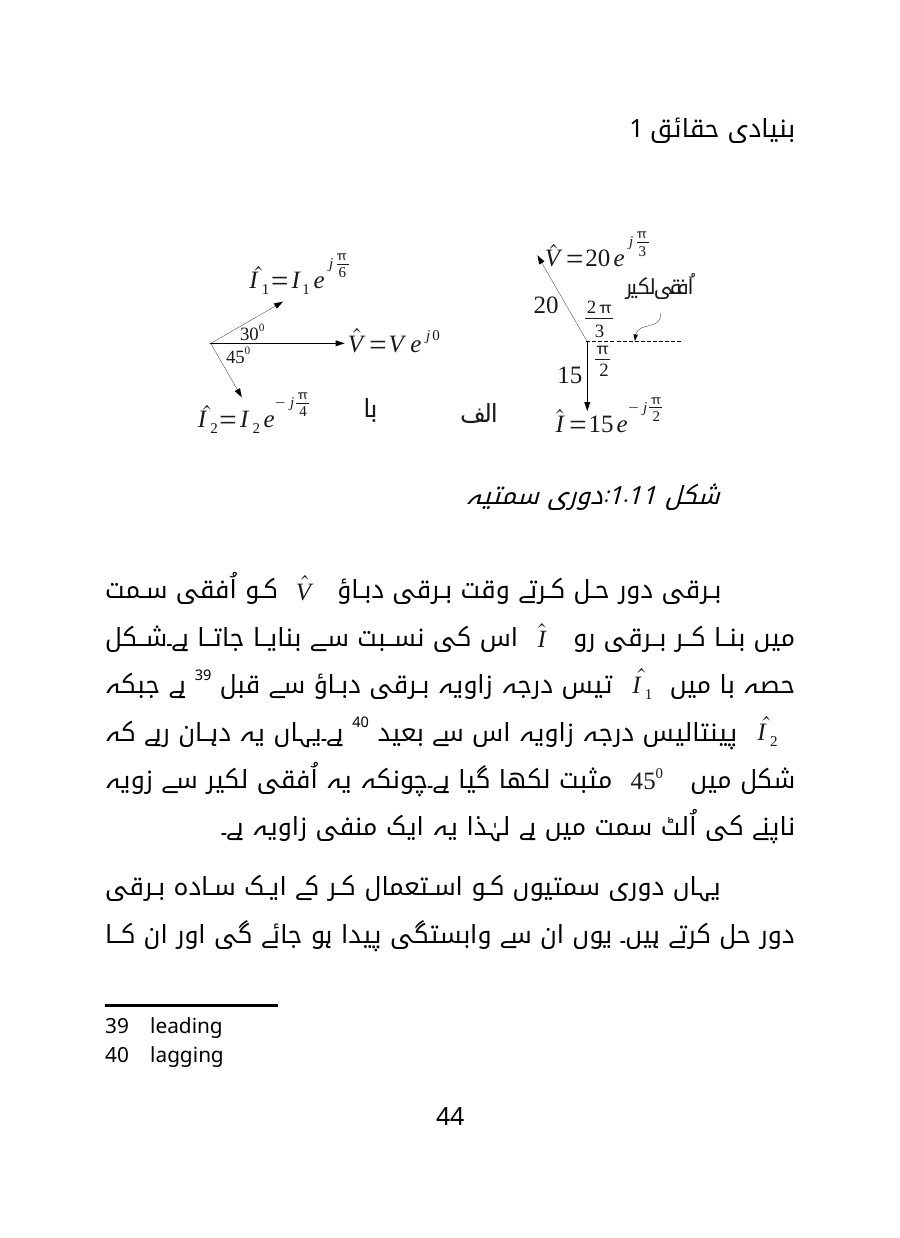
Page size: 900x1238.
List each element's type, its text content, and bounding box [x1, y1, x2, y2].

text برقی دور حل کرتے وقت برقی دباؤ کو اُفقی سمت میں بنا کر برقی رو اس کی نسبت سے بنایا جاتا ہے۔شکل حصہ با میںتیس درجہ زاویہ برقی دباؤ سے قبل ہے جبکہ پینتالیس درجہ زاویہ اس سے بعید ہے۔یہاں یہ دہان رہے کہ شکل میں مثبت لکھا گیا ہے۔چونکہ یہ اُفقی لکیر سے زویہ ناپنے کی اُلٹ سمت میں ہے لہٰذا یہ ایک منفی زاویہ ہے۔ [105, 567, 795, 851]
text leading [105, 1012, 795, 1040]
text یہاں دوری سمتیوں کو استعمال کر کے ایک سادہ برقی دور حل کرتے ہیں۔ یوں ان سے وابستگی پیدا ہو جائے گی اور ان کا استعمال بھی سیکھ لیں گے۔ [105, 863, 795, 958]
text lagging [105, 1040, 795, 1068]
text شکل 1.11:دوری سمتیہ [179, 195, 719, 520]
